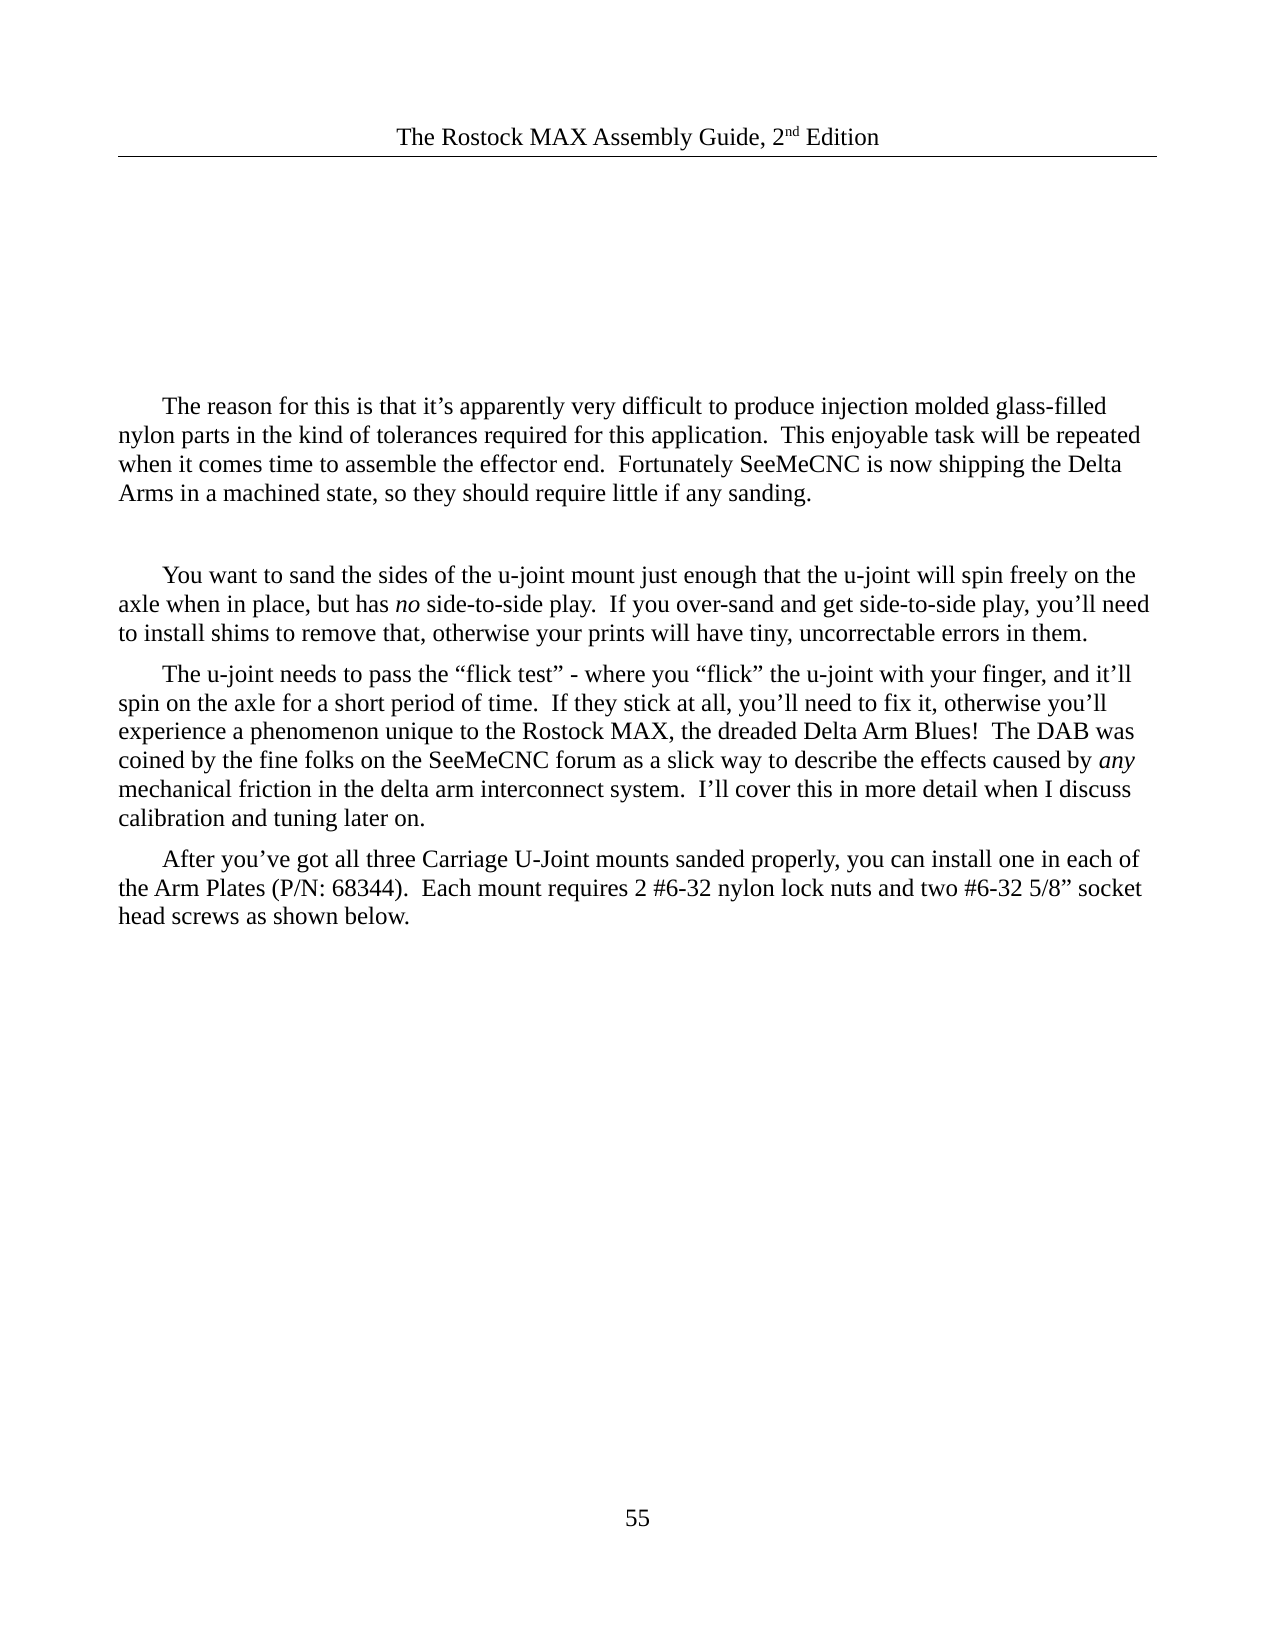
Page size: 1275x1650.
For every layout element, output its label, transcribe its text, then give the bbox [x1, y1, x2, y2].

text After you’ve got all three Carriage U-Joint mounts sanded properly, you can install one in each of the Arm Plates (P/N: 68344). Each mount requires 2 #6-32 nylon lock nuts and two #6-32 5/8” socket head screws as shown below. [118, 844, 1157, 930]
text The reason for this is that it’s apparently very difficult to produce injection molded glass-filled nylon parts in the kind of tolerances required for this application. This enjoyable task will be repeated when it comes time to assemble the effector end. Fortunately SeeMeCNC is now shipping the Delta Arms in a machined state, so they should require little if any sanding. [118, 391, 1157, 506]
text You want to sand the sides of the u-joint mount just enough that the u-joint will spin freely on the axle when in place, but has no side-to-side play. If you over-sand and get side-to-side play, you’ll need to install shims to remove that, otherwise your prints will have tiny, uncorrectable errors in them. [118, 560, 1157, 646]
text The u-joint needs to pass the “flick test” - where you “flick” the u-joint with your finger, and it’ll spin on the axle for a short period of time. If they stick at all, you’ll need to fix it, otherwise you’ll experience a phenomenon unique to the Rostock MAX, the dreaded Delta Arm Blues! The DAB was coined by the fine folks on the SeeMeCNC forum as a slick way to describe the effects caused by any mechanical friction in the delta arm interconnect system. I’ll cover this in more detail when I discuss calibration and tuning later on. [118, 659, 1157, 831]
